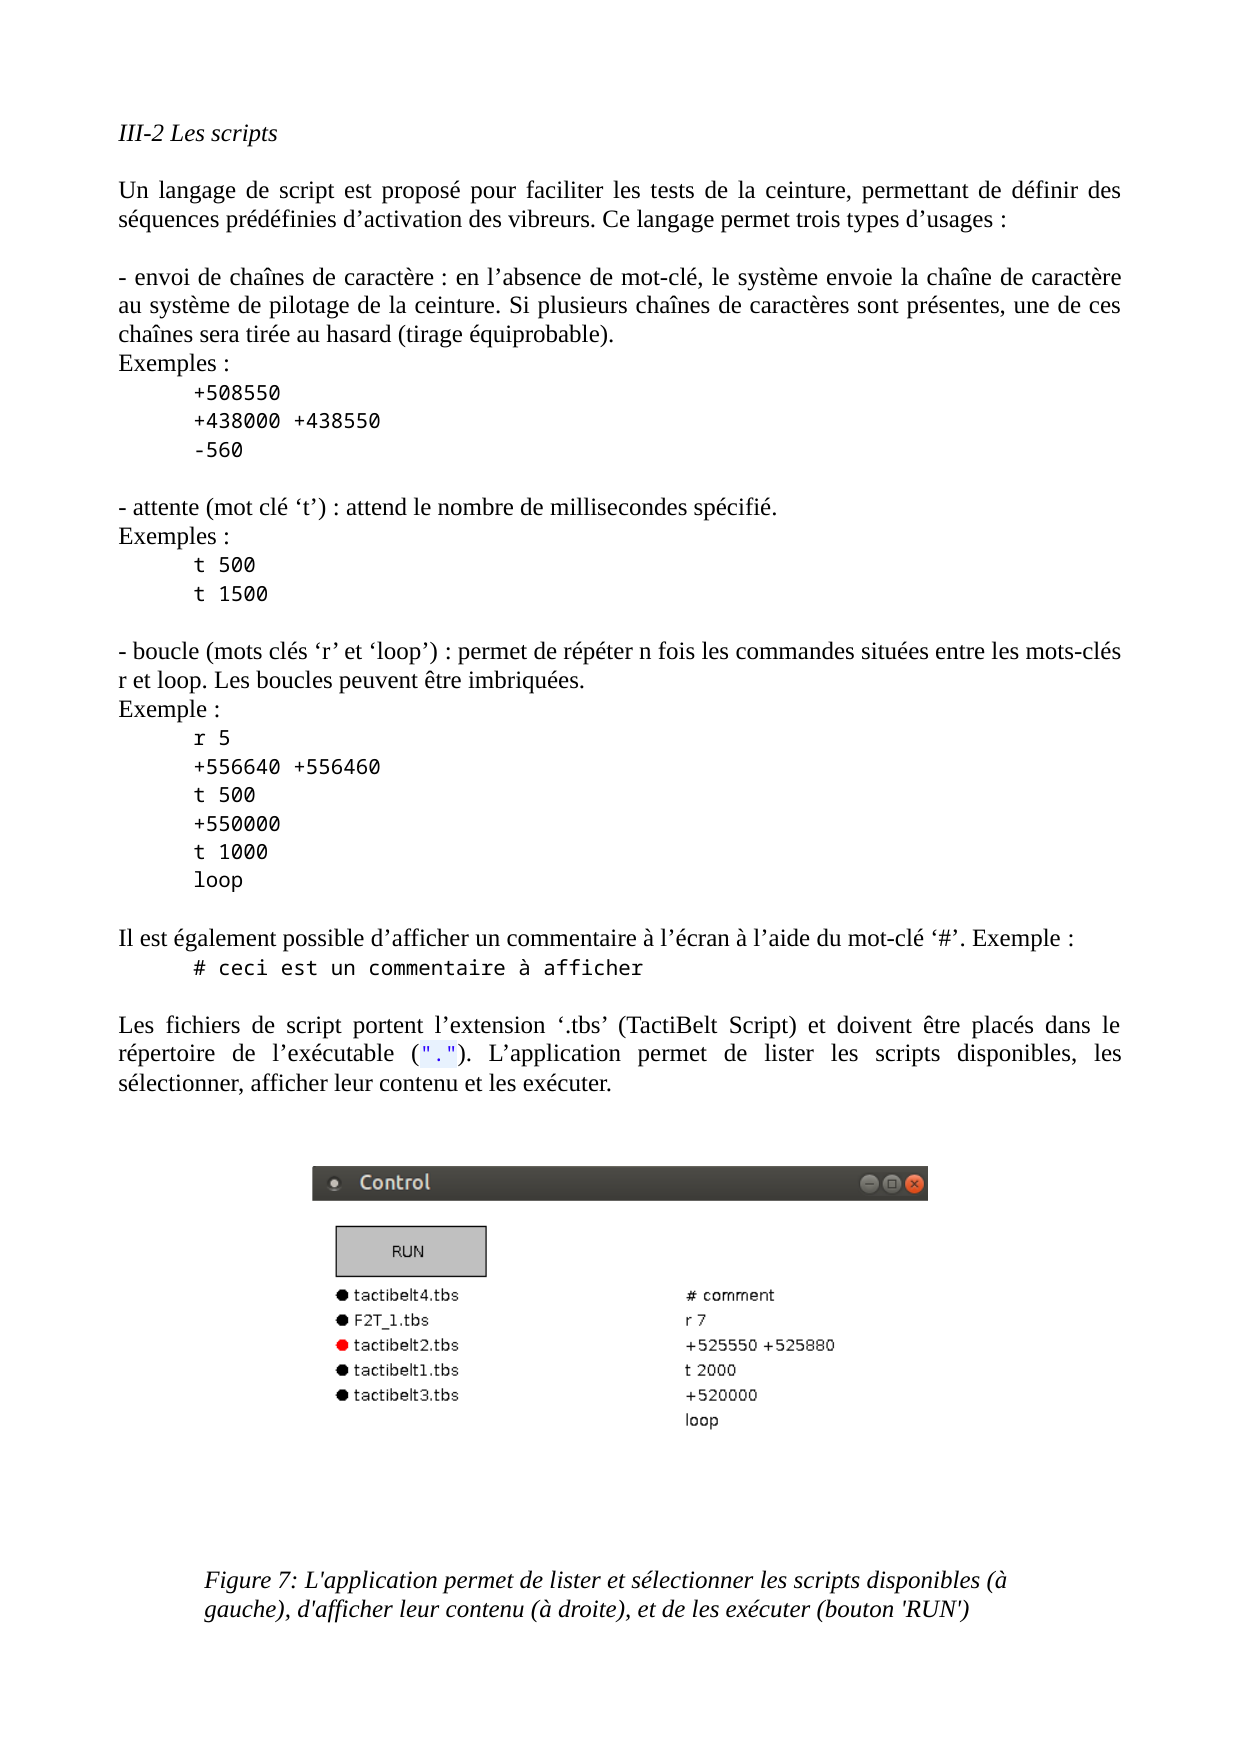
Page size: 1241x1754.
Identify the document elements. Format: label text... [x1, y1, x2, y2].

text t 1000 [118, 837, 1122, 866]
text Figure 7: L'application permet de lister et sélectionner les scripts disponibles (à gauche), d'afficher leur contenu (à droite), et de les exécuter (bouton 'RUN') [204, 1167, 1036, 1623]
text - envoi de chaînes de caractère : en l’absence de mot-clé, le système envoie la chaîne de caractère au système de pilotage de la ceinture. Si plusieurs chaînes de caractères sont présentes, une de ces chaînes sera tirée au hasard (tirage équiprobable). [118, 262, 1122, 348]
text +550000 [118, 809, 1122, 837]
text # ceci est un commentaire à afficher [118, 952, 1122, 981]
text t 500 [118, 549, 1122, 579]
text - boucle (mots clés ‘r’ et ‘loop’) : permet de répéter n fois les commandes situées entre les mots-clés r et loop. Les boucles peuvent être imbriquées. [118, 636, 1122, 694]
text Exemple : [118, 694, 1122, 722]
picture [312, 1166, 928, 1537]
text Exemples : [118, 348, 1122, 377]
text loop [118, 866, 1122, 894]
text Les fichiers de script portent l’extension ‘.tbs’ (TactiBelt Script) et doivent être placés dans le répertoire de l’exécutable ("."). L’application permet de lister les scripts disponibles, les sélectionner, afficher leur contenu et les exécuter. [118, 1010, 1122, 1097]
text +508550 [118, 377, 1122, 406]
text t 500 [118, 780, 1122, 809]
text +438000 +438550 [118, 406, 1122, 435]
text r 5 [118, 722, 1122, 752]
text +556640 +556460 [118, 752, 1122, 780]
text Exemples : [118, 521, 1122, 549]
text -560 [118, 435, 1122, 463]
text III-2 Les scripts [118, 118, 1122, 147]
text Il est également possible d’afficher un commentaire à l’écran à l’aide du mot-clé ‘#’. Exemple : [118, 923, 1122, 952]
text t 1500 [118, 579, 1122, 607]
text - attente (mot clé ‘t’) : attend le nombre de millisecondes spécifié. [118, 492, 1122, 521]
text Un langage de script est proposé pour faciliter les tests de la ceinture, permettant de définir des séquences prédéfinies d’activation des vibreurs. Ce langage permet trois types d’usages : [118, 176, 1122, 233]
